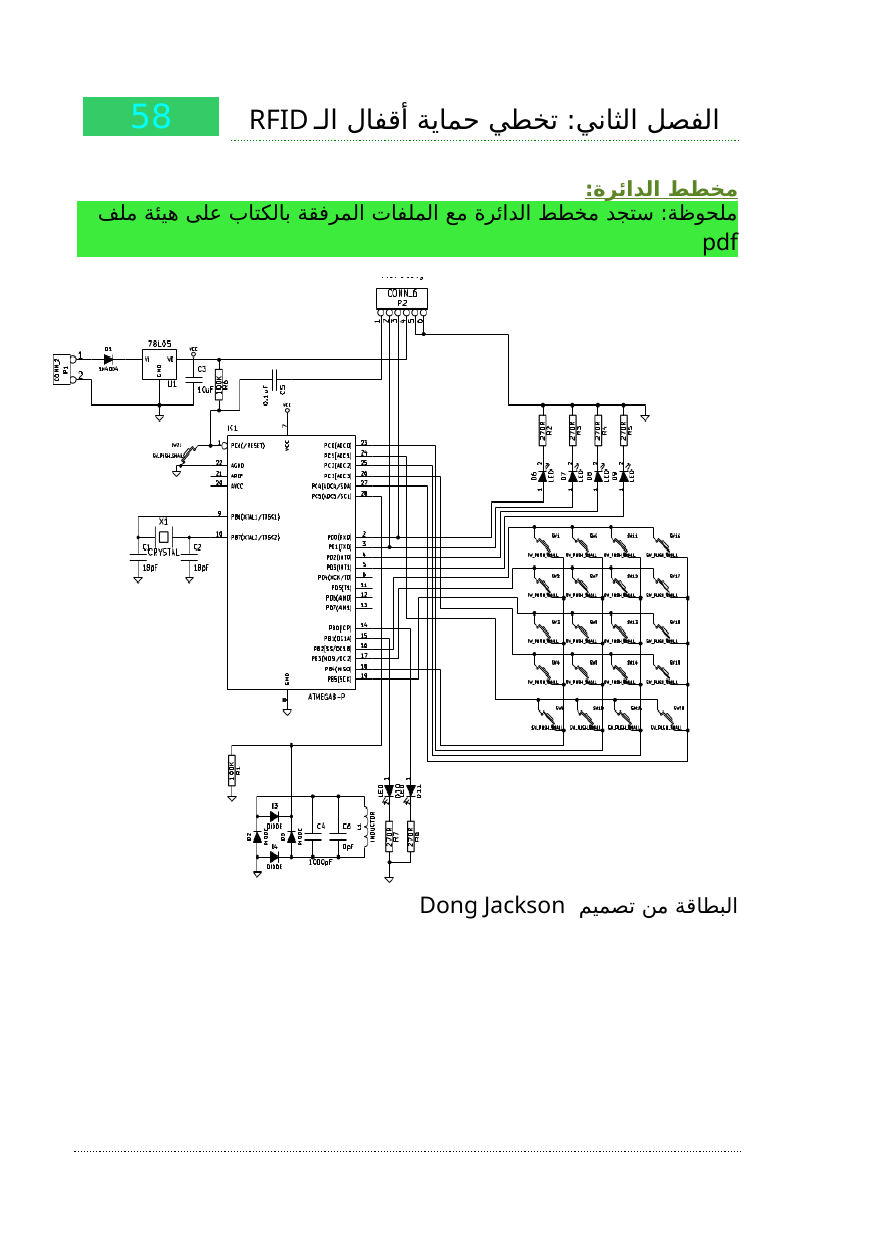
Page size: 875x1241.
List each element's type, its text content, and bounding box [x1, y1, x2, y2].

text ملحوظة: ستجد مخطط الدائرة مع الملفات المرفقة بالكتاب على هيئة ملف pdf [77, 201, 738, 257]
text البطاقة من تصميم Dong Jackson [77, 257, 738, 920]
picture [28, 277, 723, 889]
text مخطط الدائرة: [77, 177, 738, 201]
